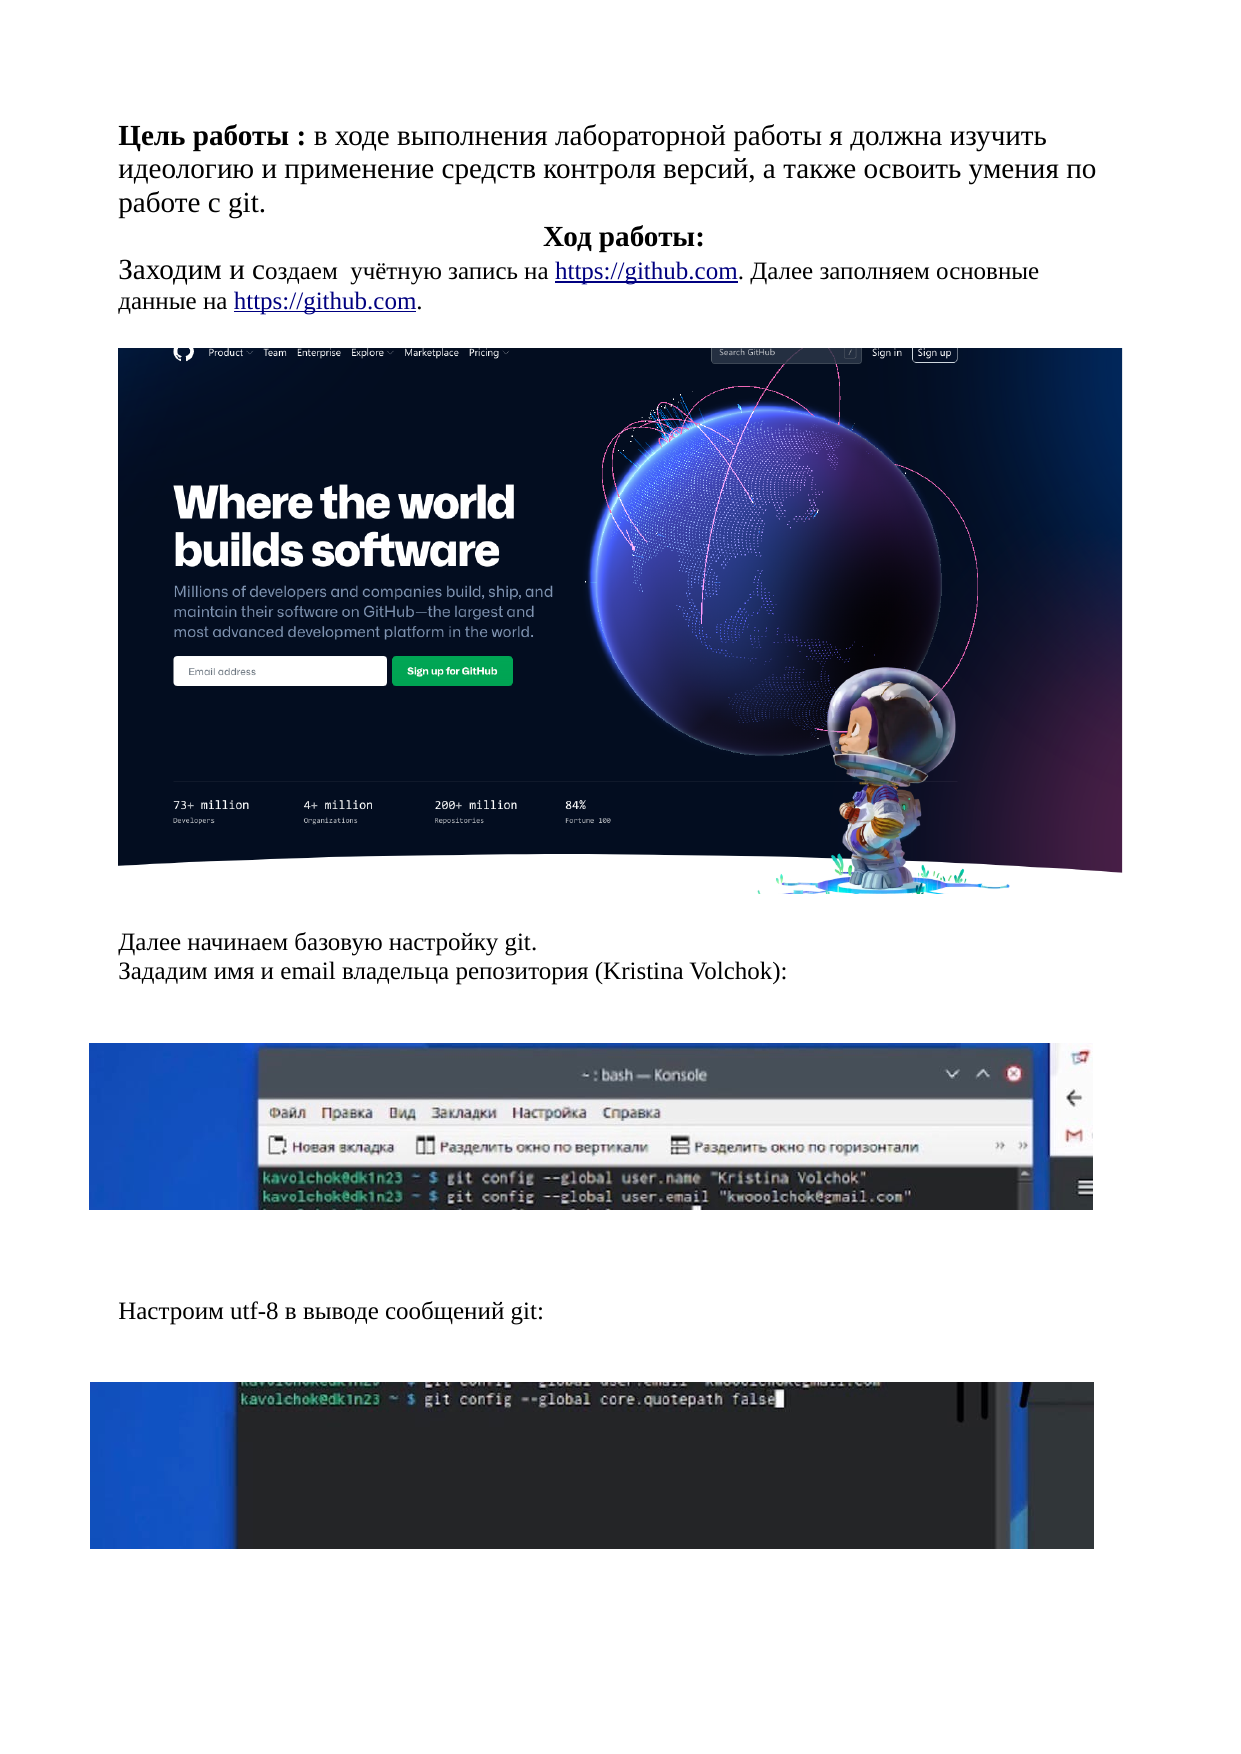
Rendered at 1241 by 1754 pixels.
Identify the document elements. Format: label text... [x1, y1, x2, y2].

picture [90, 1382, 1094, 1549]
text Настроим utf-8 в выводе сообщений git: [118, 1296, 1122, 1325]
text Заходим и создаем учётную запись на https://github.com. Далее заполняем основные данные на https://github.com. [118, 252, 1122, 314]
text Ход работы: [118, 219, 1122, 252]
picture [118, 348, 1123, 894]
text Зададим имя и email владельца репозитория (Kristina Volchok): [118, 956, 1122, 985]
text Далее начинаем базовую настройку git. [118, 927, 1122, 956]
text Цель работы : в ходе выполнения лабораторной работы я должна изучить идеологию и применение средств контроля версий, а также освоить умения по работе с git. [118, 118, 1122, 219]
picture [89, 1043, 1093, 1210]
